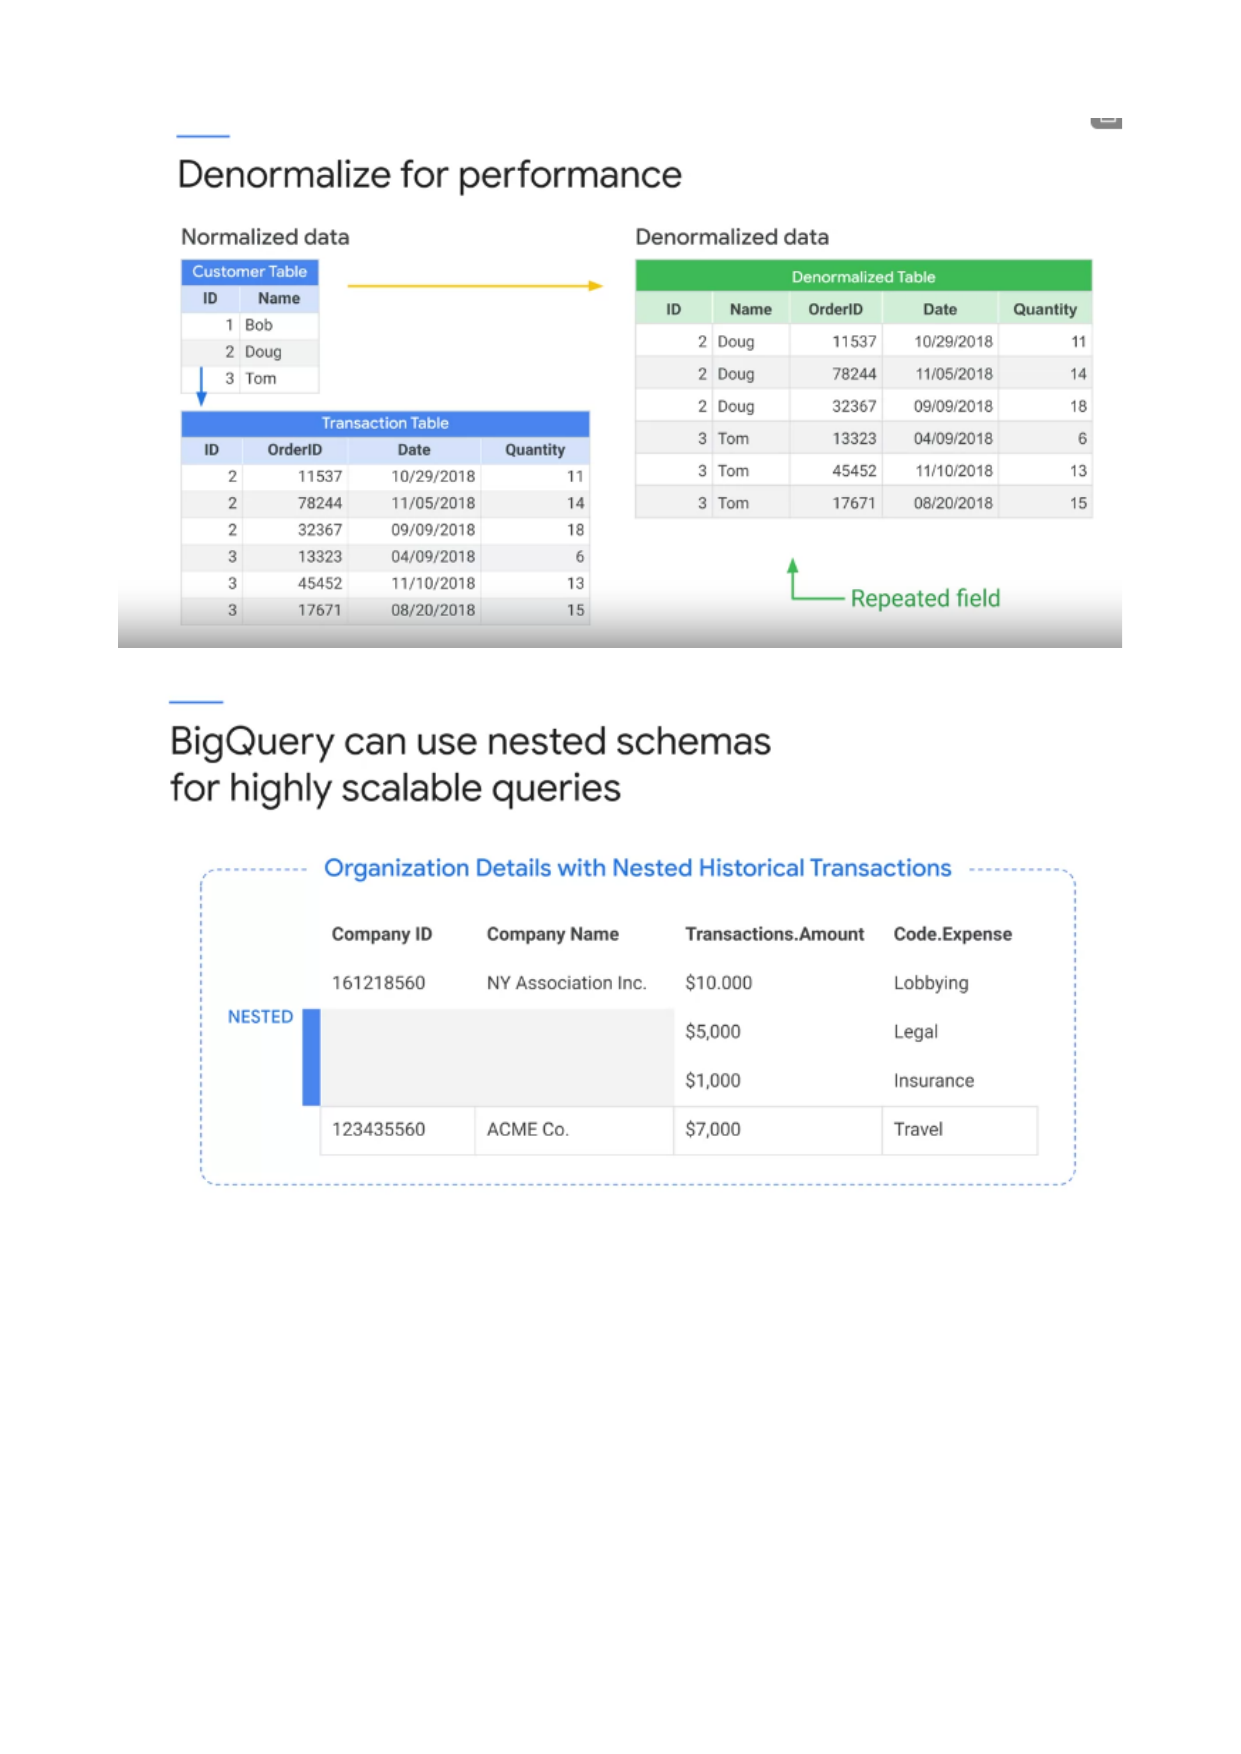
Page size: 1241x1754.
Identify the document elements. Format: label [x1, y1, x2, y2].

picture [118, 118, 1123, 648]
picture [118, 676, 1123, 1217]
